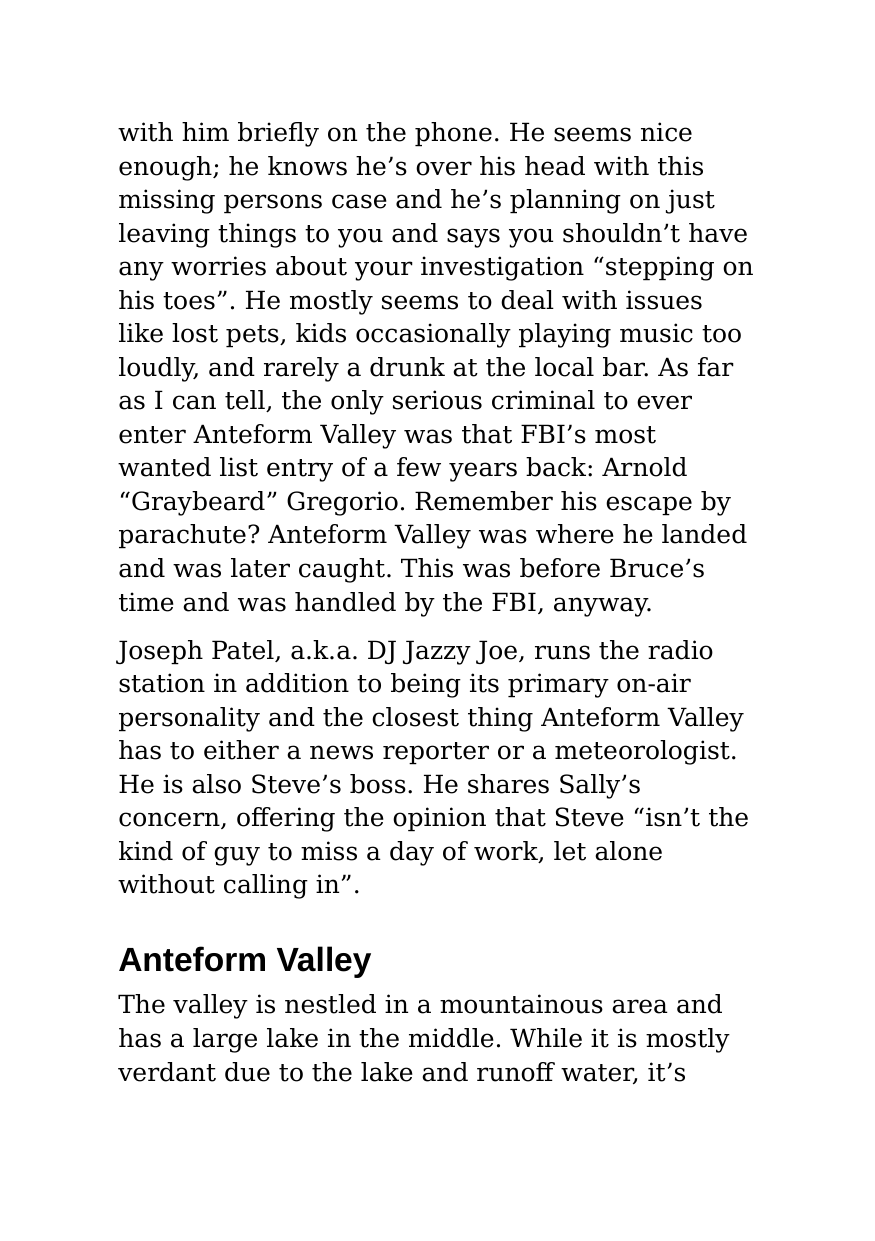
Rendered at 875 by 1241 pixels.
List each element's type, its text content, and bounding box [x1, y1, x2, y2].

subtitle Anteform Valley [118, 939, 756, 978]
text Joseph Patel, a.k.a. DJ Jazzy Joe, runs the radio station in addition to being its primary on-air personality and the closest thing Anteform Valley has to either a news reporter or a meteorologist. He is also Steve’s boss. He shares Sally’s concern, offering the opinion that Steve “isn’t the kind of guy to miss a day of work, let alone without calling in”. [118, 636, 756, 900]
text The valley is nestled in a mountainous area and has a large lake in the middle. While it is mostly verdant due to the lake and runoff water, it’s [118, 991, 756, 1087]
text with him briefly on the phone. He seems nice enough; he knows he’s over his head with this missing persons case and he’s planning on just leaving things to you and says you shouldn’t have any worries about your investigation “stepping on his toes”. He mostly seems to deal with issues like lost pets, kids occasionally playing music too loudly, and rarely a drunk at the local bar. As far as I can tell, the only serious criminal to ever enter Anteform Valley was that FBI’s most wanted list entry of a few years back: Arnold “Graybeard” Gregorio. Remember his escape by parachute? Anteform Valley was where he landed and was later caught. This was before Bruce’s time and was handled by the FBI, anyway. [118, 118, 756, 617]
